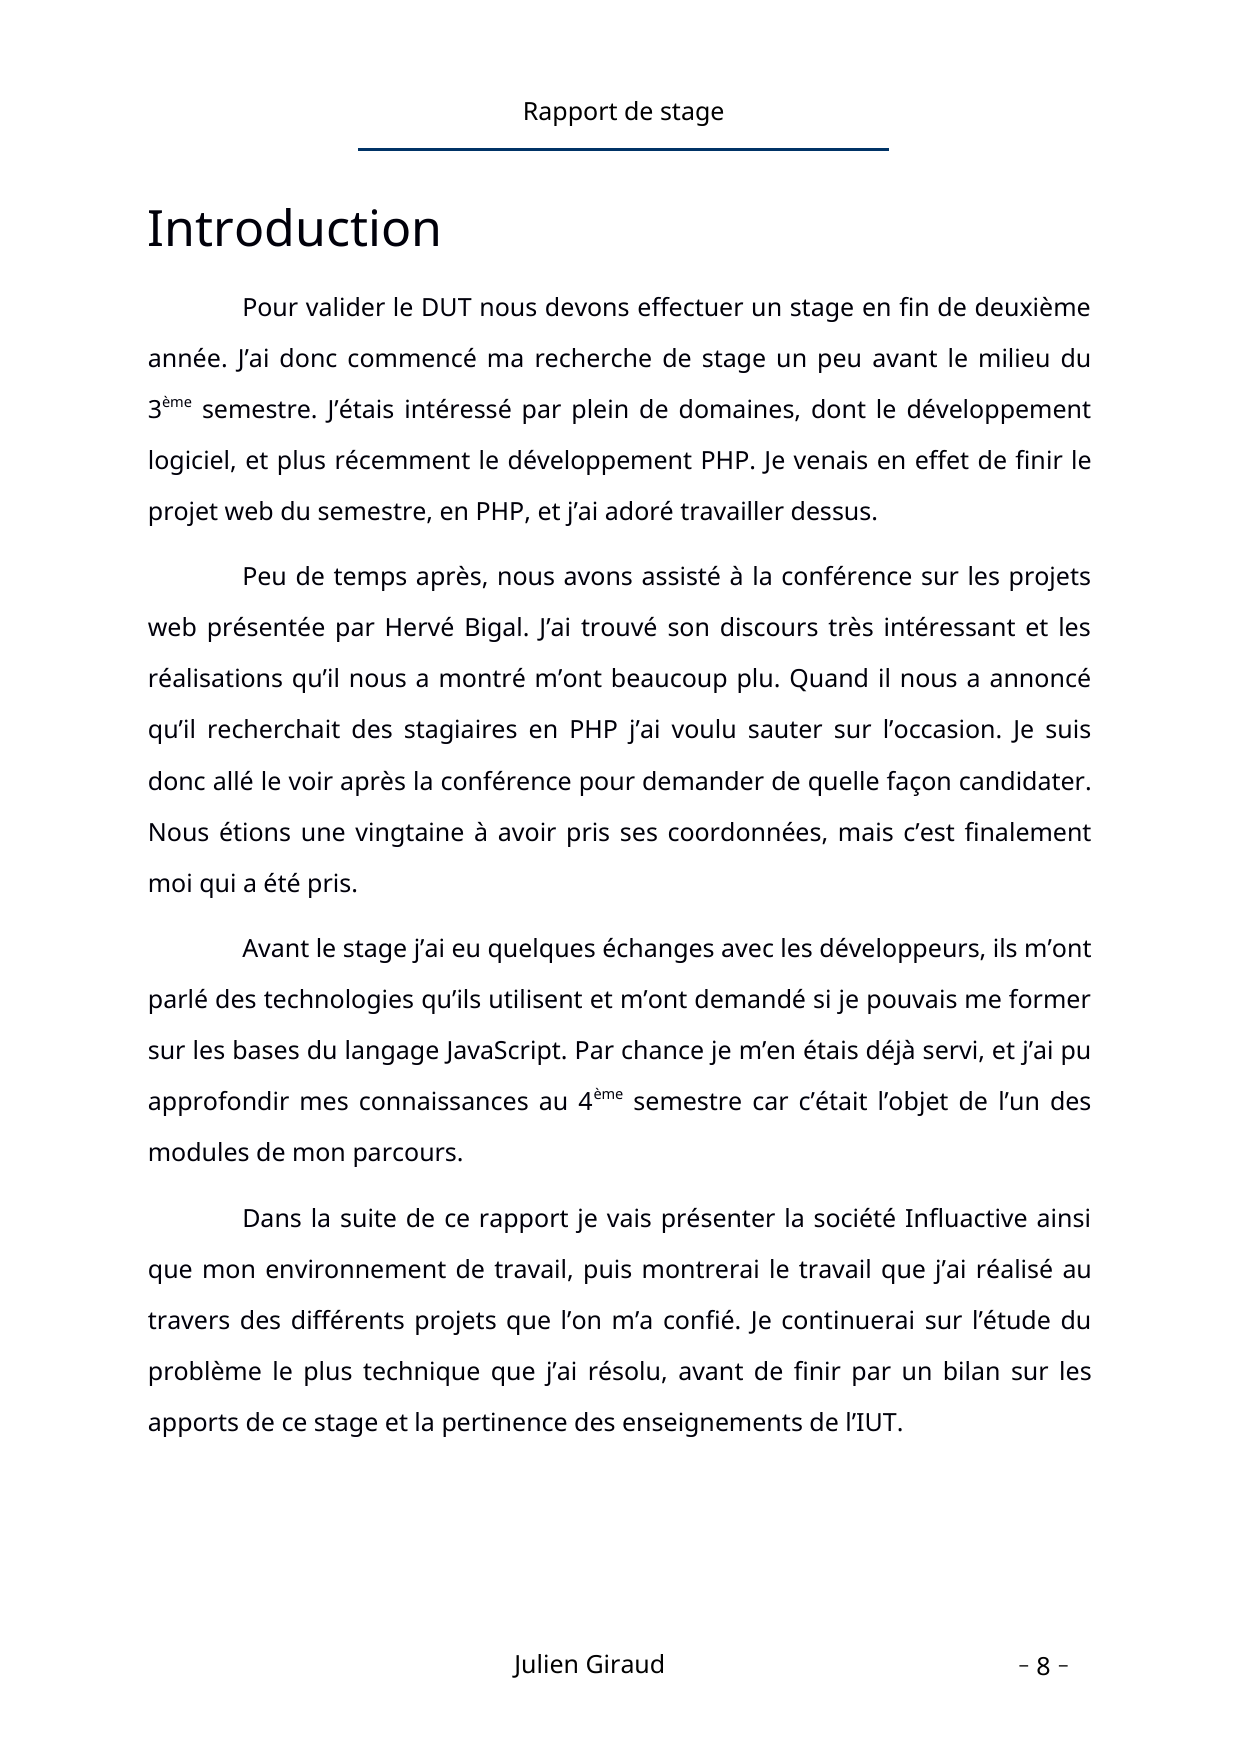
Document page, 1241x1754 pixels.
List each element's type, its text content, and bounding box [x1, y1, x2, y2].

text Pour valider le DUT nous devons effectuer un stage en fin de deuxième année. J’ai donc commencé ma recherche de stage un peu avant le milieu du 3ème semestre. J’étais intéressé par plein de domaines, dont le développement logiciel, et plus récemment le développement PHP. Je venais en effet de finir le projet web du semestre, en PHP, et j’ai adoré travailler dessus. [148, 289, 1093, 527]
subtitle Introduction [148, 193, 1093, 261]
text Peu de temps après, nous avons assisté à la conférence sur les projets web présentée par Hervé Bigal. J’ai trouvé son discours très intéressant et les réalisations qu’il nous a montré m’ont beaucoup plu. Quand il nous a annoncé qu’il recherchait des stagiaires en PHP j’ai voulu sauter sur l’occasion. Je suis donc allé le voir après la conférence pour demander de quelle façon candidater. Nous étions une vingtaine à avoir pris ses coordonnées, mais c’est finalement moi qui a été pris. [148, 559, 1093, 899]
text Avant le stage j’ai eu quelques échanges avec les développeurs, ils m’ont parlé des technologies qu’ils utilisent et m’ont demandé si je pouvais me former sur les bases du langage JavaScript. Par chance je m’en étais déjà servi, et j’ai pu approfondir mes connaissances au 4ème semestre car c’était l’objet de l’un des modules de mon parcours. [148, 931, 1093, 1169]
text Dans la suite de ce rapport je vais présenter la société Influactive ainsi que mon environnement de travail, puis montrerai le travail que j’ai réalisé au travers des différents projets que l’on m’a confié. Je continuerai sur l’étude du problème le plus technique que j’ai résolu, avant de finir par un bilan sur les apports de ce stage et la pertinence des enseignements de l’IUT. [148, 1201, 1093, 1439]
